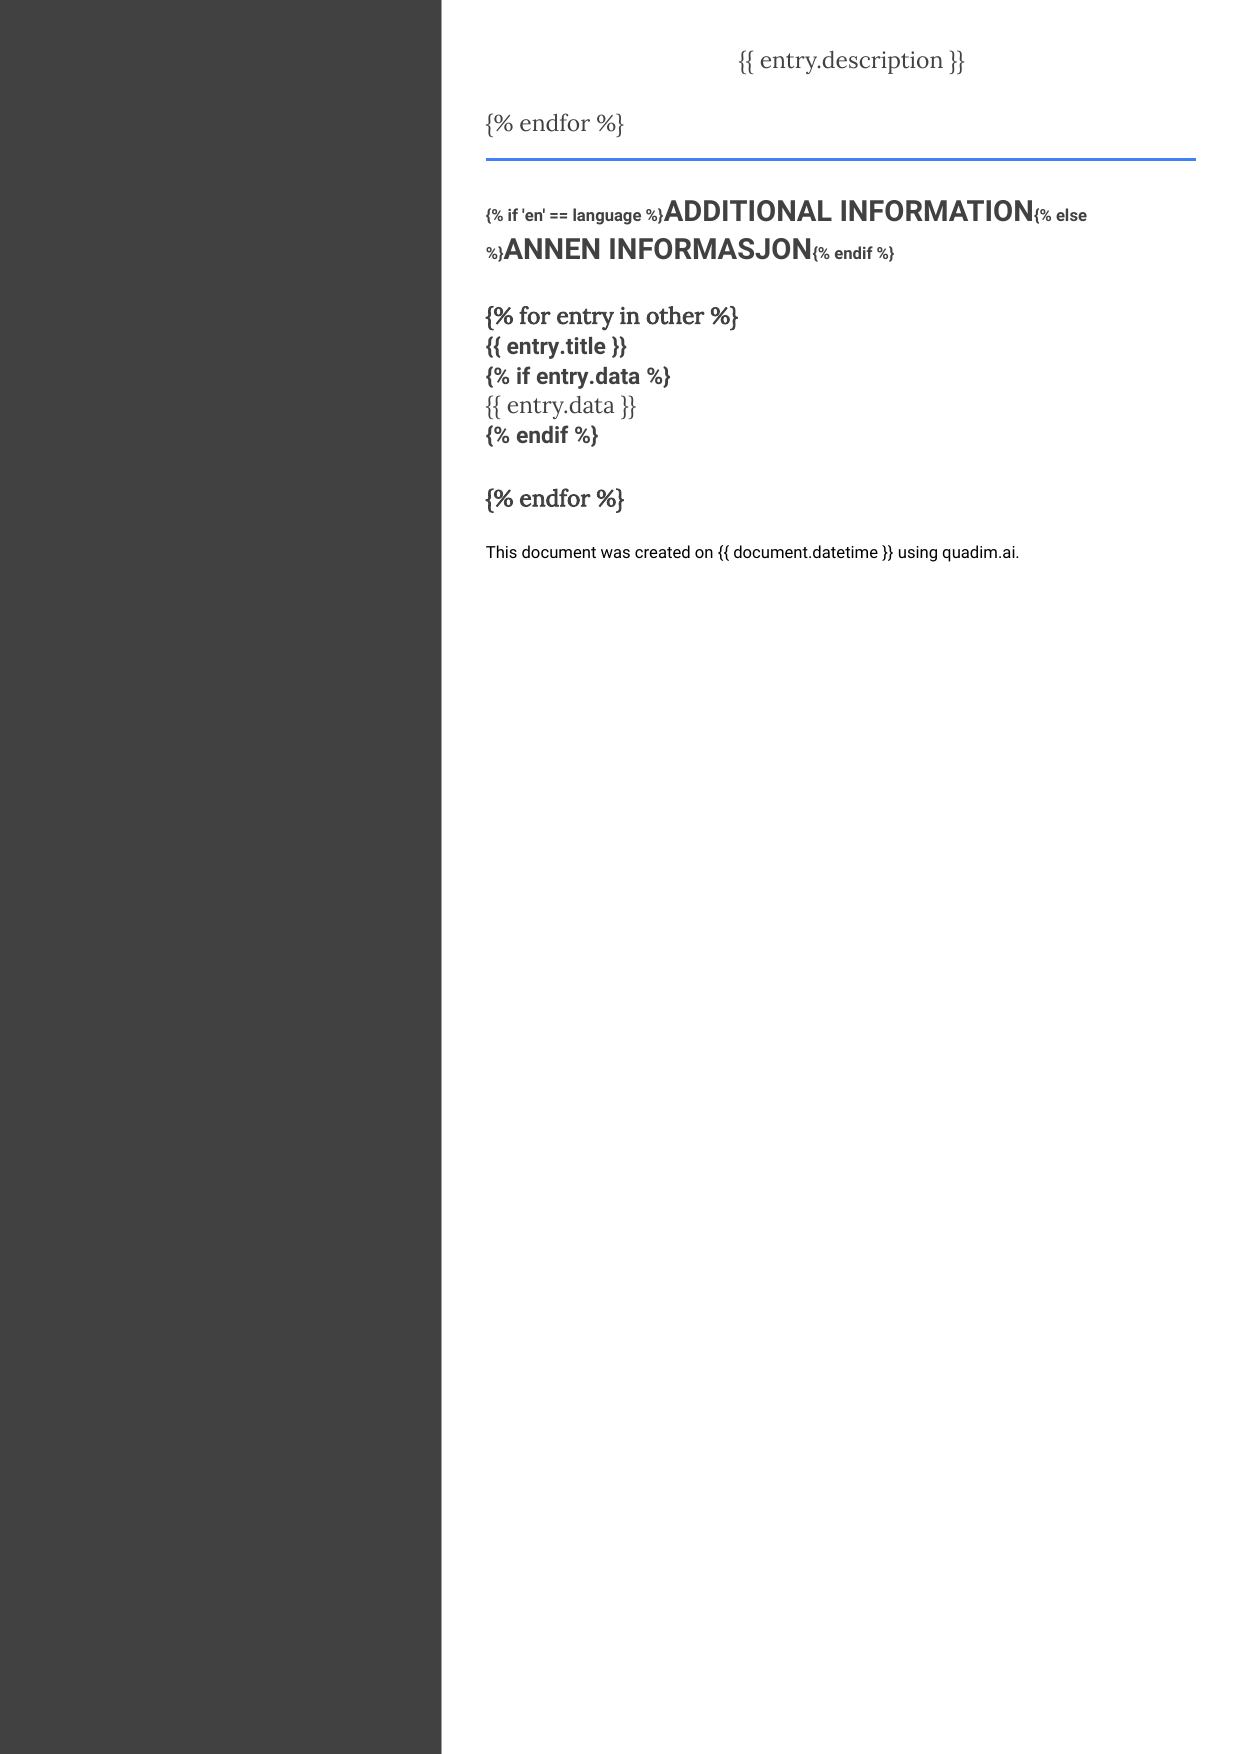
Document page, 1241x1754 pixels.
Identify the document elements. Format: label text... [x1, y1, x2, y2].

picture [0, 563, 1241, 1754]
table_cell [739, 74, 1198, 108]
table_header {% if 'en' == language %}ADDITIONAL INFORMATION{% else %}ANNEN INFORMASJON{% endif %} {% for entry in other %} {{ entry.title }} {% if entry.data %} {{ entry.data }} {% endif %} {% endfor %} This document was created on {{ document.datetime }} using quadim.ai. [441, 0, 1241, 563]
table_cell [486, 74, 739, 108]
table_cell {% endfor %} [486, 108, 739, 141]
table_cell [739, 108, 1198, 141]
table_header [0, 0, 441, 563]
table_cell [486, 45, 739, 74]
table_cell {{ entry.description }} [739, 45, 1198, 74]
